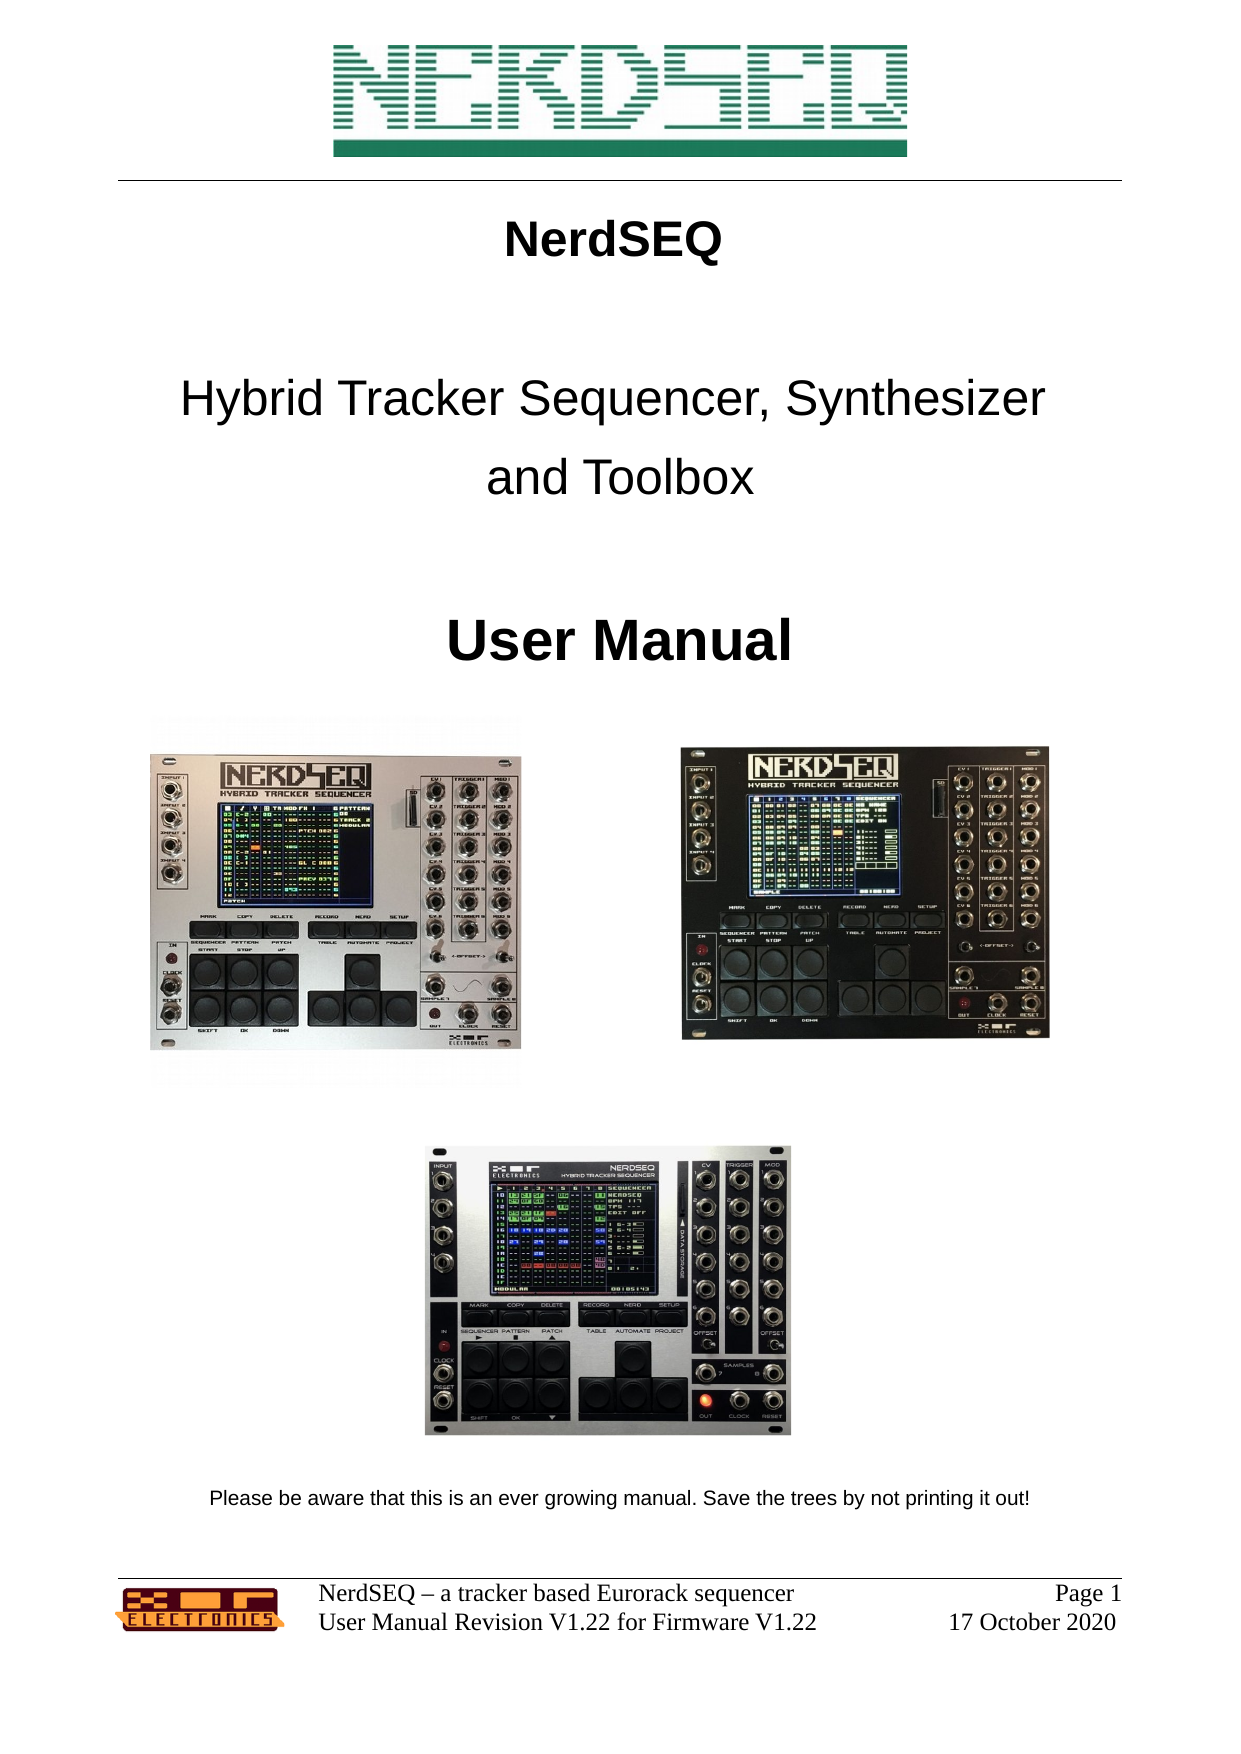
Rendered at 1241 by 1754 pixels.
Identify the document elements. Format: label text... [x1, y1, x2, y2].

picture [424, 1107, 792, 1474]
text Hybrid Tracker Sequencer, Synthesizer [118, 368, 1122, 426]
picture [115, 1584, 285, 1634]
text Please be aware that this is an ever growing manual. Save the trees by not printing it out! [118, 1486, 1122, 1510]
text User Manual [118, 606, 1122, 673]
text NerdSEQ [118, 209, 1122, 267]
picture [680, 708, 1050, 1078]
text and Toolbox [118, 447, 1122, 505]
picture [150, 715, 522, 1088]
picture [333, 45, 908, 157]
